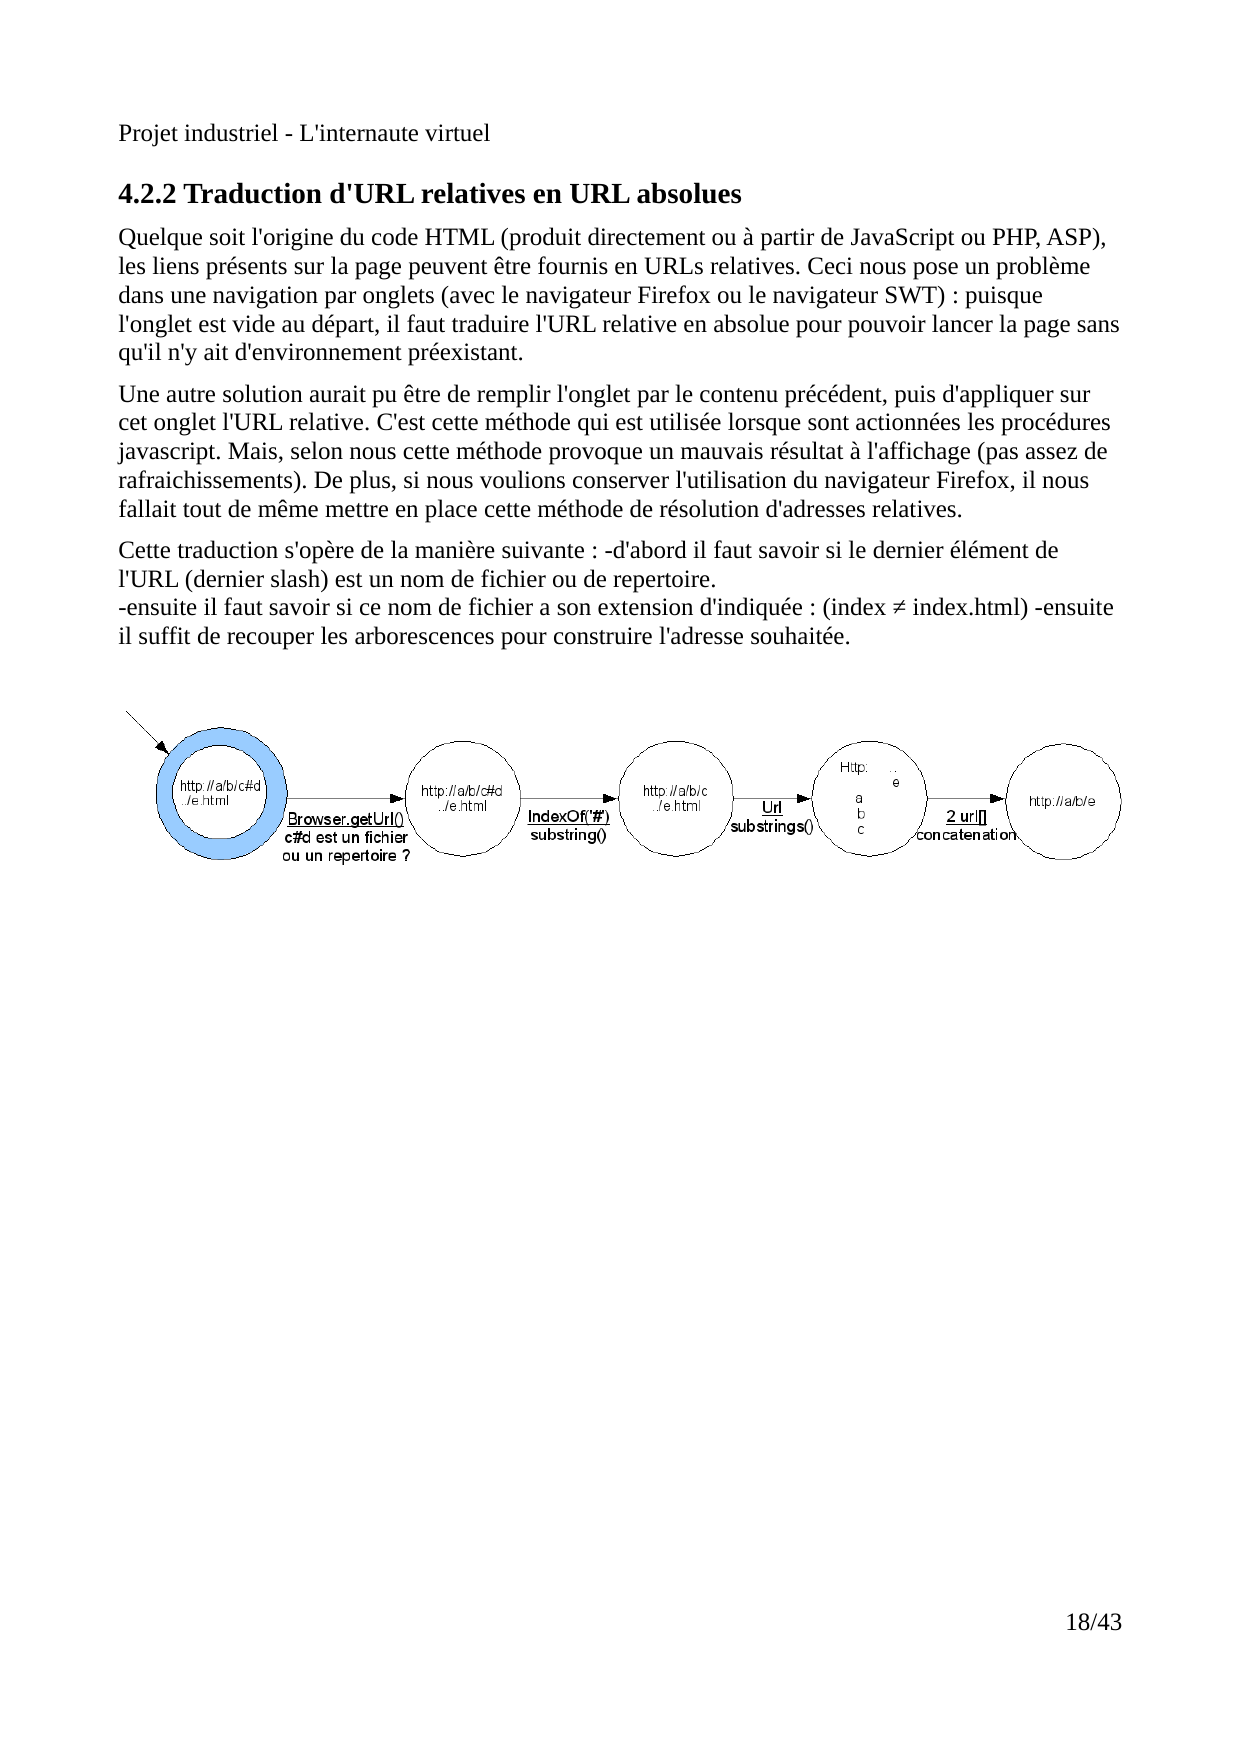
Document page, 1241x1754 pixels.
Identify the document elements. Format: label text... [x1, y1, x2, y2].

text Quelque soit l'origine du code HTML (produit directement ou à partir de JavaScript ou PHP, ASP), les liens présents sur la page peuvent être fournis en URLs relatives. Ceci nous pose un problème dans une navigation par onglets (avec le navigateur Firefox ou le navigateur SWT) : puisque l'onglet est vide au départ, il faut traduire l'URL relative en absolue pour pouvoir lancer la page sans qu'il n'y ait d'environnement préexistant. [118, 222, 1122, 366]
subtitle 4.2.2 Traduction d'URL relatives en URL absolues [118, 176, 1122, 210]
text Une autre solution aurait pu être de remplir l'onglet par le contenu précédent, puis d'appliquer sur cet onglet l'URL relative. C'est cette méthode qui est utilisée lorsque sont actionnées les procédures javascript. Mais, selon nous cette méthode provoque un mauvais résultat à l'affichage (pas assez de rafraichissements). De plus, si nous voulions conserver l'utilisation du navigateur Firefox, il nous fallait tout de même mettre en place cette méthode de résolution d'adresses relatives. [118, 379, 1122, 522]
text Cette traduction s'opère de la manière suivante : -d'abord il faut savoir si le dernier élément de l'URL (dernier slash) est un nom de fichier ou de repertoire. -ensuite il faut savoir si ce nom de fichier a son extension d'indiquée : (index ≠ index.html) -ensuite il suffit de recouper les arborescences pour construire l'adresse souhaitée. [118, 535, 1122, 650]
picture [118, 703, 1122, 866]
